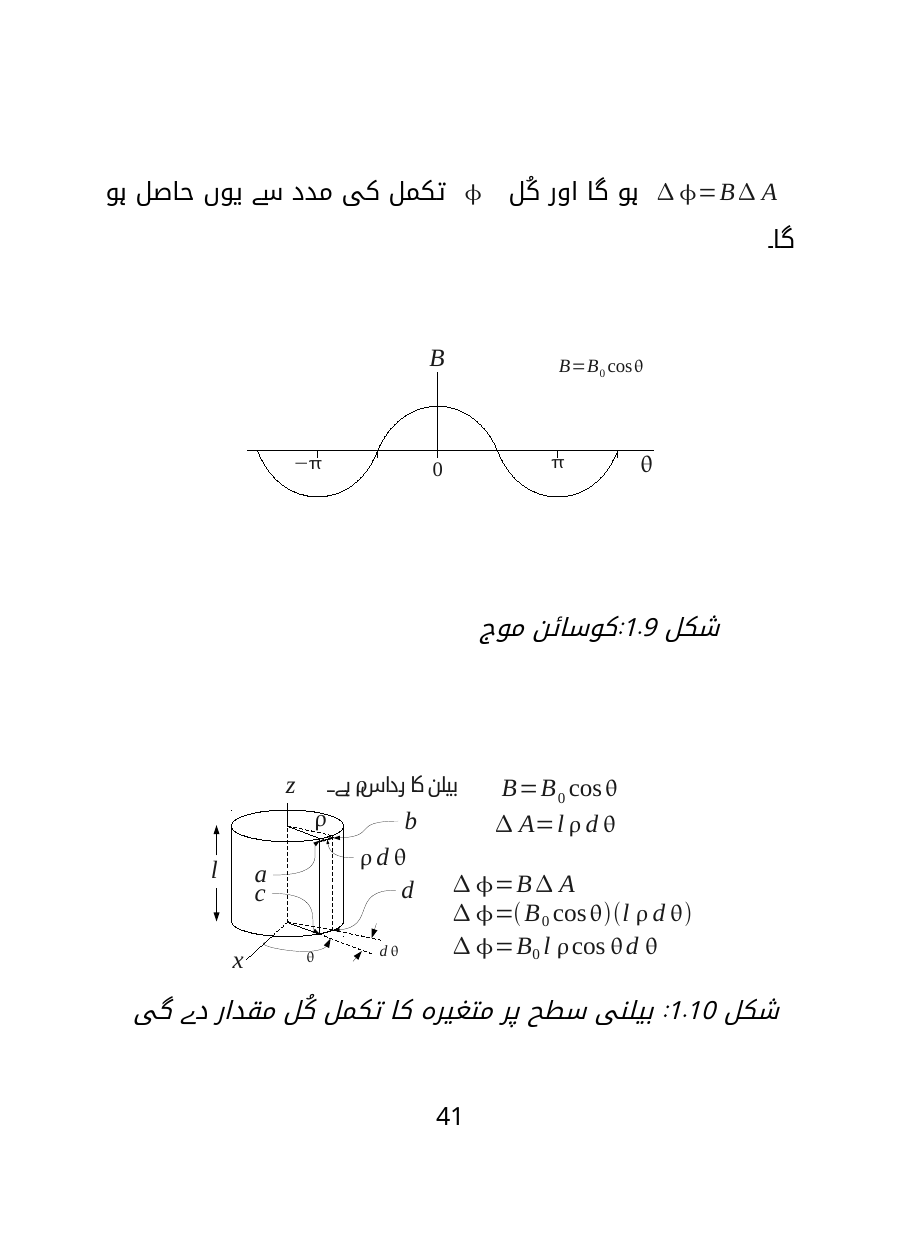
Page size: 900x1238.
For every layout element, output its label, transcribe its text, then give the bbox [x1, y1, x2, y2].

text شکل 1.10: بیلنی سطح پر متغیرہ کا تکمل کُل مقدار دے گی [120, 711, 778, 1034]
text شکل 1.9:کوسائن موج [179, 288, 719, 652]
text ہم بیلنی سطح جسے سے واضح کیا گیا ہے لیتے ہیں۔یہاں قوسِ صغیرہ ہے جس کی لمبائی ہے جہاں ایک نہایت چھوٹا زاویہ ہے۔اس طرح اس سطح کا رقبہ ہے۔چونکہ اس سطح پر محوری لمبائی کی جانب تبدیل نہیں ہو رہا اس لئے اس سطح پر ہو گا اور کُل تکمل کی مدد سے یوں حاصل ہو گا۔ [105, 168, 795, 263]
